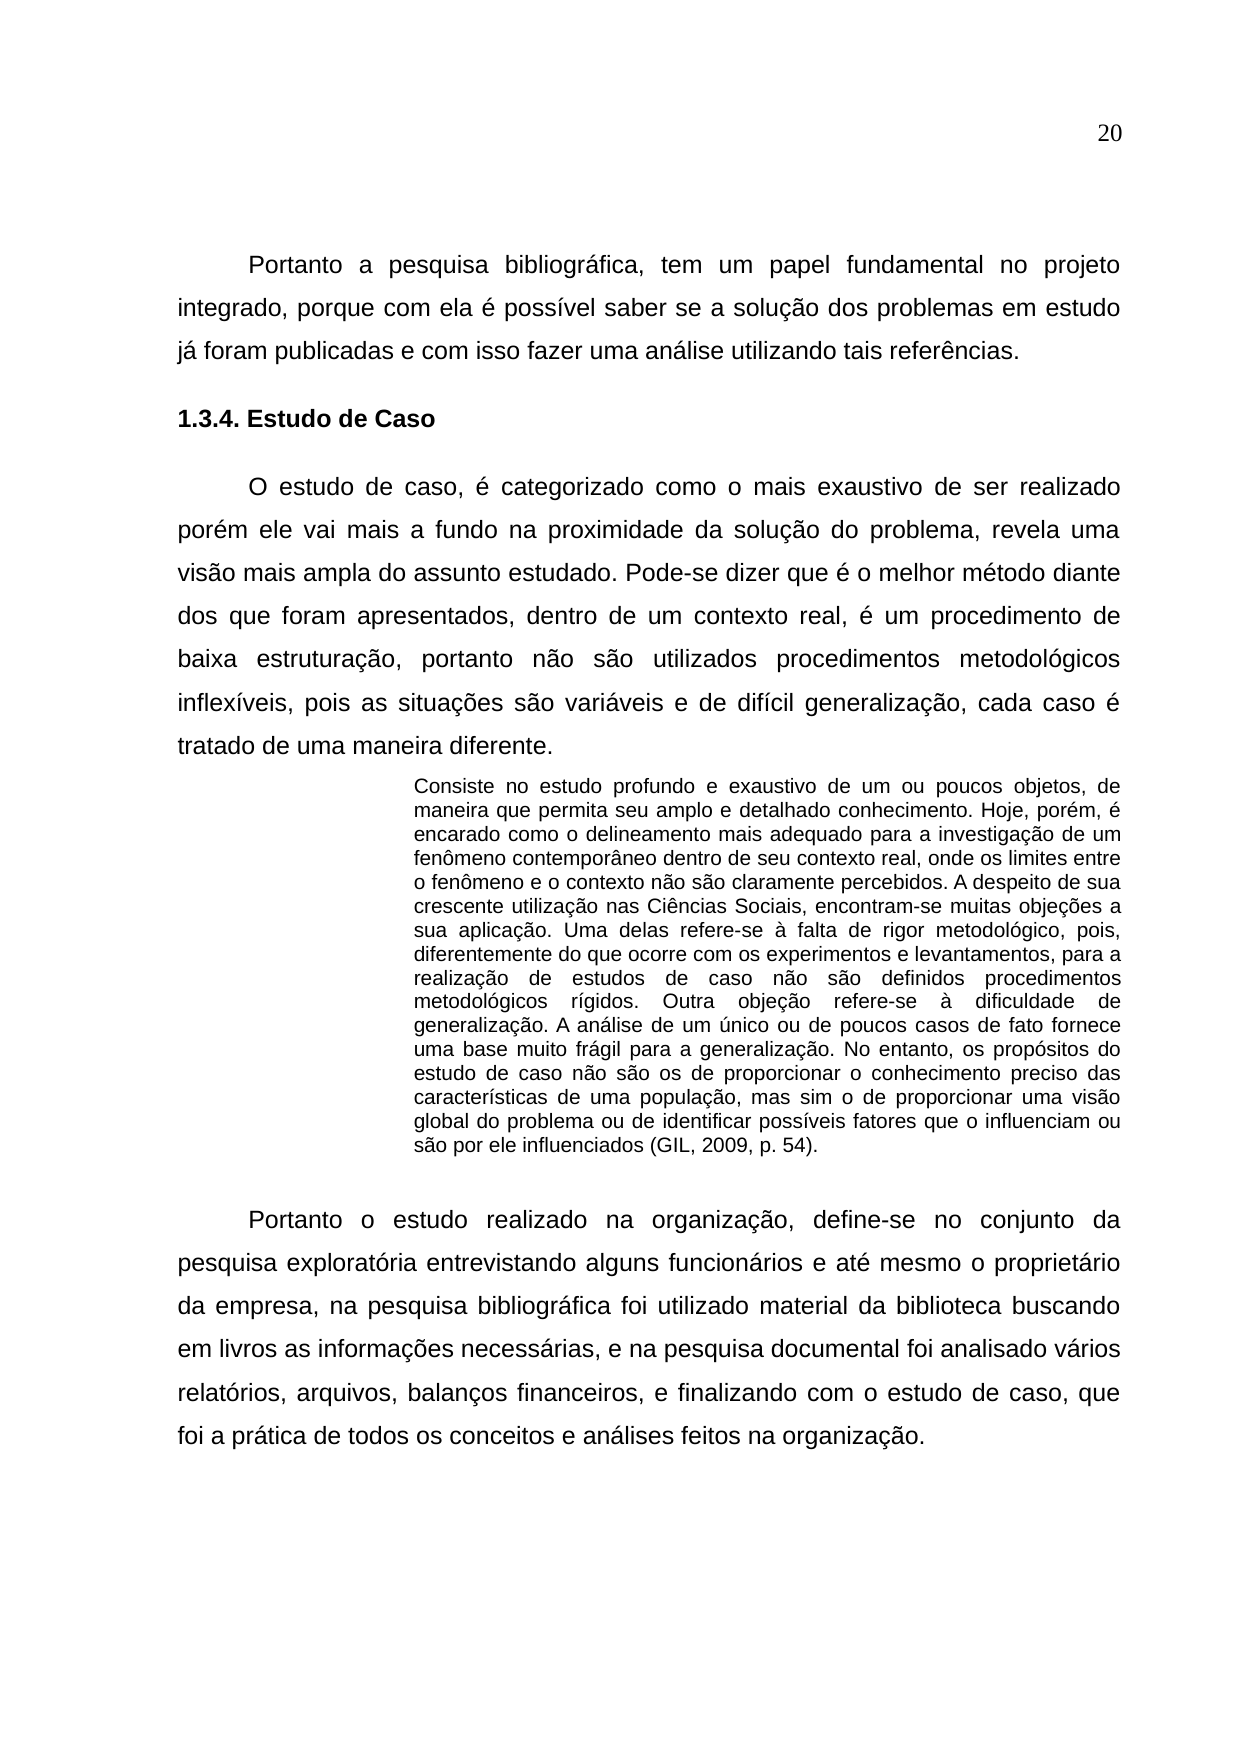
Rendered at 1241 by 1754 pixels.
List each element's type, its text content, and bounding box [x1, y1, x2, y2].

text Consiste no estudo profundo e exaustivo de um ou poucos objetos, de maneira que permita seu amplo e detalhado conhecimento. Hoje, porém, é encarado como o delineamento mais adequado para a investigação de um fenômeno contemporâneo dentro de seu contexto real, onde os limites entre o fenômeno e o contexto não são claramente percebidos. A despeito de sua crescente utilização nas Ciências Sociais, encontram-se muitas objeções a sua aplicação. Uma delas refere-se à falta de rigor metodológico, pois, diferentemente do que ocorre com os experimentos e levantamentos, para a realização de estudos de caso não são definidos procedimentos metodológicos rígidos. Outra objeção refere-se à dificuldade de generalização. A análise de um único ou de poucos casos de fato fornece uma base muito frágil para a generalização. No entanto, os propósitos do estudo de caso não são os de proporcionar o conhecimento preciso das características de uma população, mas sim o de proporcionar uma visão global do problema ou de identificar possíveis fatores que o influenciam ou são por ele influenciados (GIL, 2009, p. 54). [413, 774, 1122, 1157]
subtitle 1.3.4. Estudo de Caso [177, 404, 1122, 433]
text O estudo de caso, é categorizado como o mais exaustivo de ser realizado porém ele vai mais a fundo na proximidade da solução do problema, revela uma visão mais ampla do assunto estudado. Pode-se dizer que é o melhor método diante dos que foram apresentados, dentro de um contexto real, é um procedimento de baixa estruturação, portanto não são utilizados procedimentos metodológicos inflexíveis, pois as situações são variáveis e de difícil generalização, cada caso é tratado de uma maneira diferente. [177, 472, 1122, 759]
text Portanto o estudo realizado na organização, define-se no conjunto da pesquisa exploratória entrevistando alguns funcionários e até mesmo o proprietário da empresa, na pesquisa bibliográfica foi utilizado material da biblioteca buscando em livros as informações necessárias, e na pesquisa documental foi analisado vários relatórios, arquivos, balanços financeiros, e finalizando com o estudo de caso, que foi a prática de todos os conceitos e análises feitos na organização. [177, 1205, 1122, 1449]
text Portanto a pesquisa bibliográfica, tem um papel fundamental no projeto integrado, porque com ela é possível saber se a solução dos problemas em estudo já foram publicadas e com isso fazer uma análise utilizando tais referências. [177, 250, 1122, 365]
